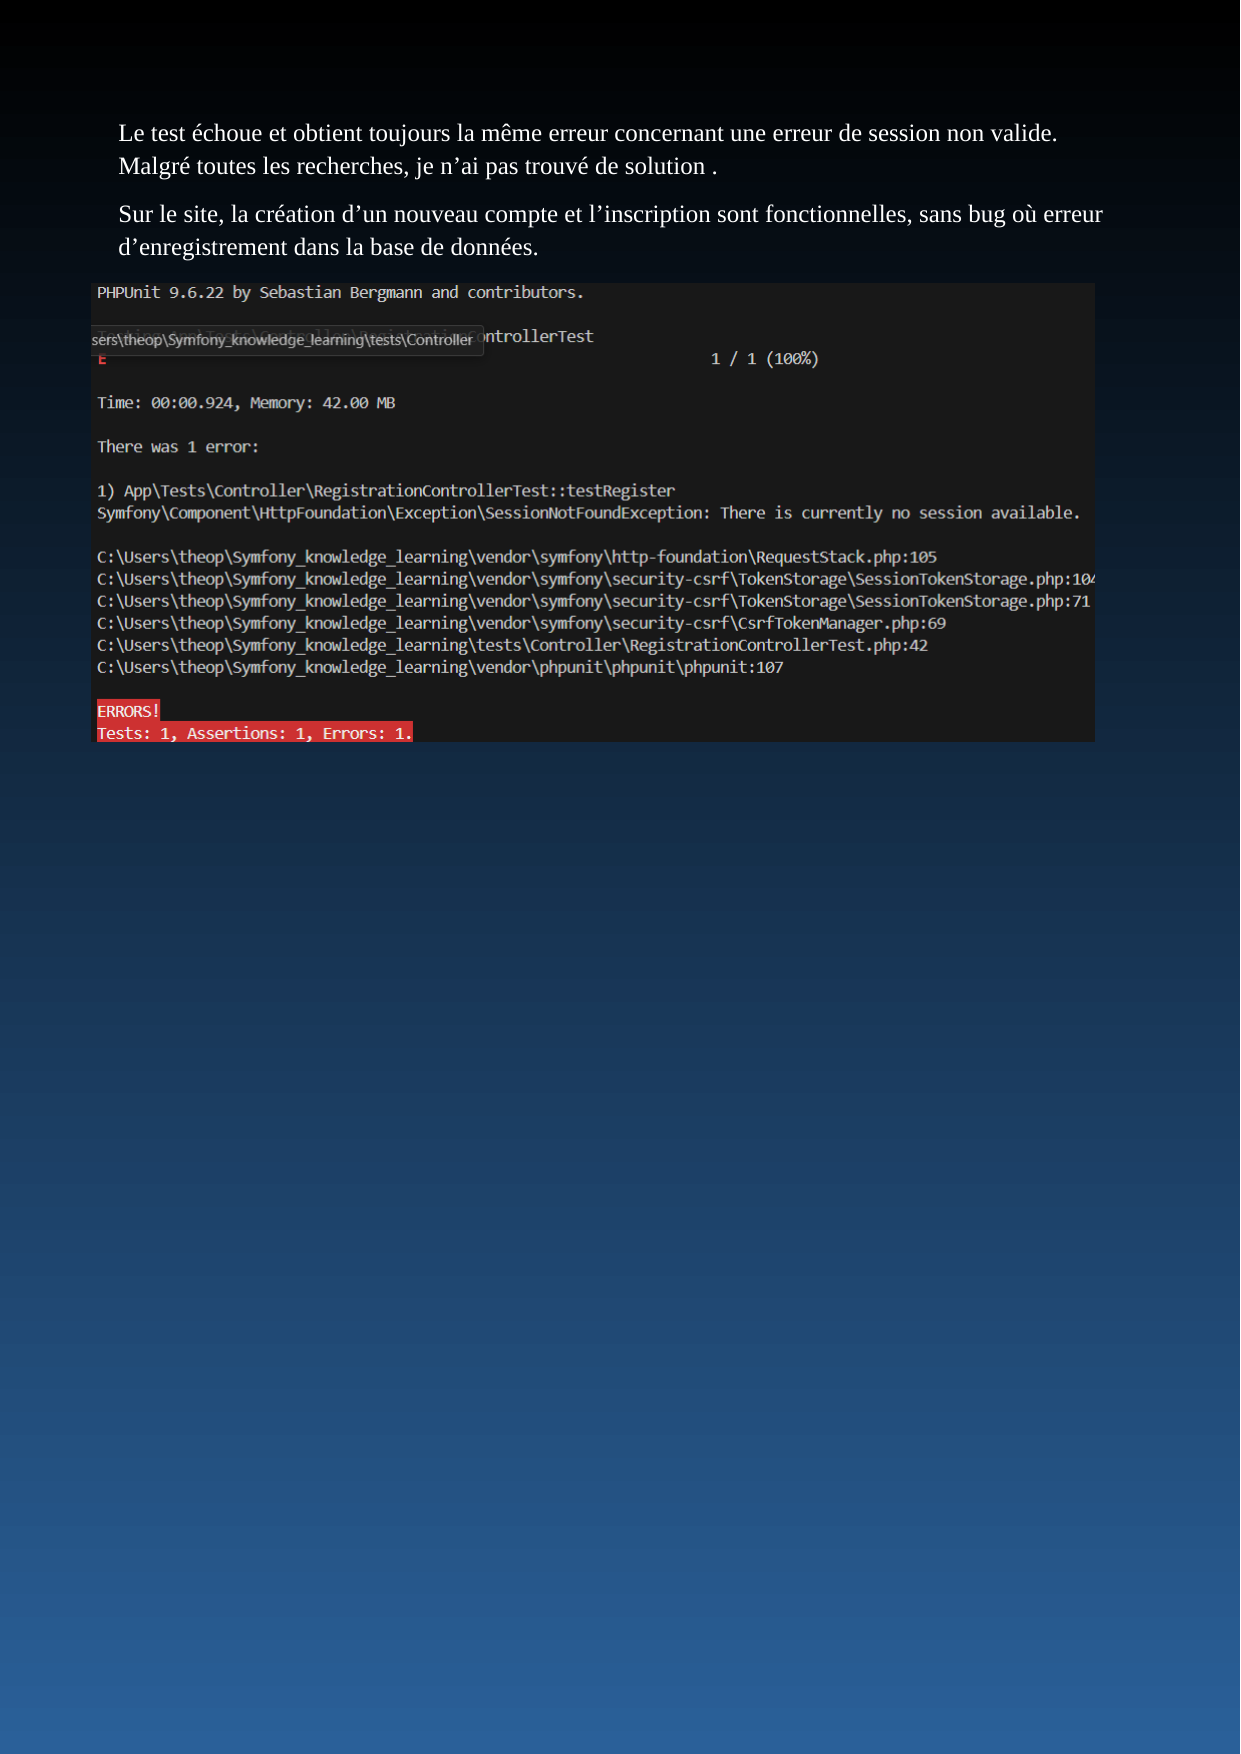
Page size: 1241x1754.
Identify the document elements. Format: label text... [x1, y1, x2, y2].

picture [91, 283, 1095, 742]
text Sur le site, la création d’un nouveau compte et l’inscription sont fonctionnelles, sans bug où erreur d’enregistrement dans la base de données. [118, 199, 1122, 261]
text Le test échoue et obtient toujours la même erreur concernant une erreur de session non valide. Malgré toutes les recherches, je n’ai pas trouvé de solution . [118, 118, 1122, 180]
